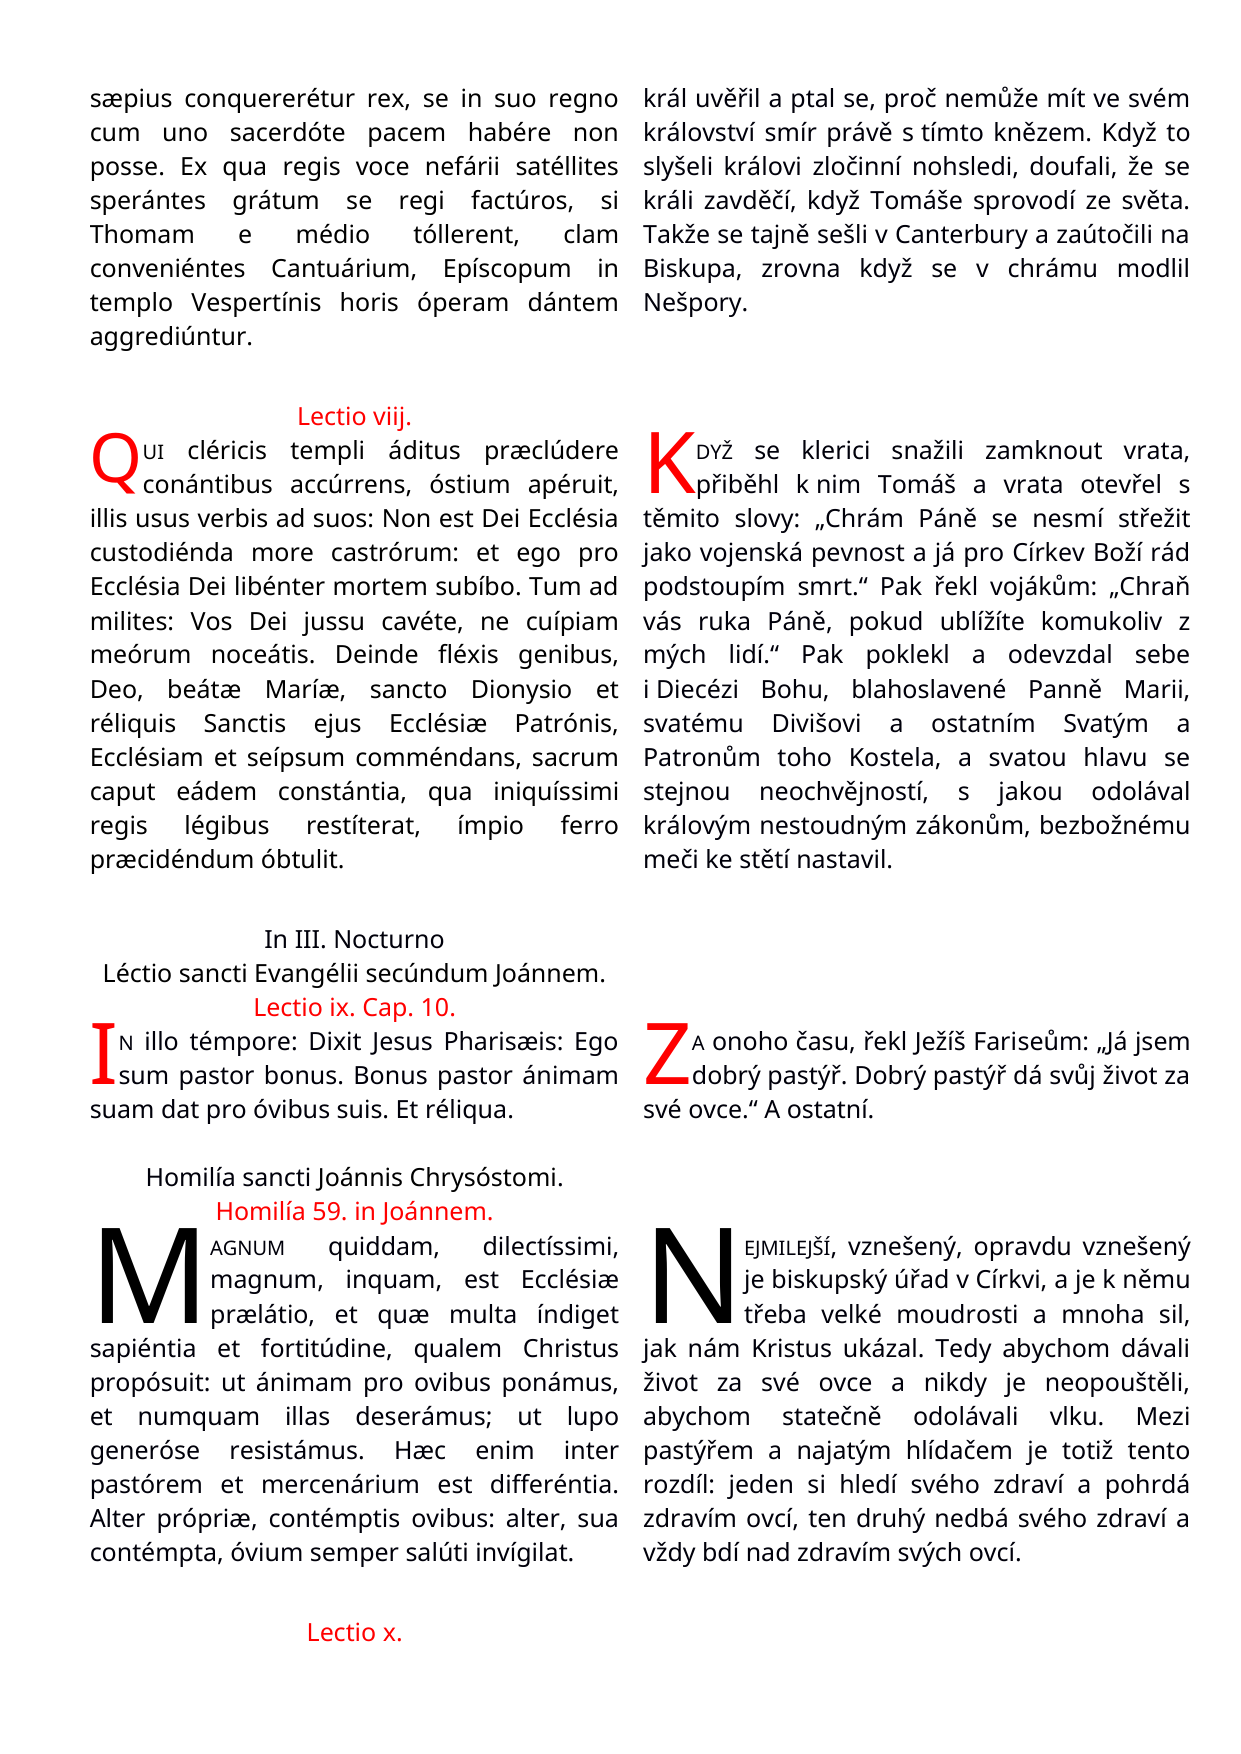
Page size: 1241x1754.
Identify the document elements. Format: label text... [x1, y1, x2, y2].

table_cell král uvěřil a ptal se, proč nemůže mít ve svém království smír právě s tímto knězem. Když to slyšeli královi zločinní nohsledi, doufali, že se králi zavděčí, když Tomáše sprovodí ze světa. Takže se tajně sešli v Canterbury a zaútočili na Biskupa, zrovna když se v chrámu modlil Nešpory. [631, 74, 1203, 393]
table_cell sæpius conquererétur rex, se in suo regno cum uno sacerdóte pacem habére non posse. Ex qua regis voce nefárii satéllites sperántes grátum se regi factúros, si Thomam e médio tóllerent, clam conveniéntes Cantuárium, Epíscopum in templo Vespertínis horis óperam dántem aggrediúntur. [78, 74, 631, 393]
table_cell Za onoho času, řekl Ježíš Fariseům: „Já jsem dobrý pastýř. Dobrý pastýř dá svůj život za své ovce.“ A ostatní. Nejmilejší, vznešený, opravdu vznešený je biskupský úřad v Církvi, a je k němu třeba velké moudrosti a mnoha sil, jak nám Kristus ukázal. Tedy abychom dávali život za své ovce a nikdy je neopouštěli, abychom statečně odolávali vlku. Mezi pastýřem a najatým hlídačem je totiž tento rozdíl: jeden si hledí svého zdraví a pohrdá zdravím ovcí, ten druhý nedbá svého zdraví a vždy bdí nad zdravím svých ovcí. [631, 916, 1203, 1609]
table_cell Lectio x. [78, 1609, 631, 1655]
table_cell [631, 1609, 1203, 1655]
table_cell Lectio viij. Qui cléricis templi áditus præclúdere conántibus accúrrens, óstium apéruit, illis usus verbis ad suos: Non est Dei Ecclésia custodiénda more castrórum: et ego pro Ecclésia Dei libénter mortem subíbo. Tum ad milites: Vos Dei jussu cavéte, ne cuípiam meórum noceátis. Deinde fléxis genibus, Deo, beátæ Maríæ, sancto Dionysio et réliquis Sanctis ejus Ecclésiæ Patrónis, Ecclésiam et seípsum comméndans, sacrum caput eádem constántia, qua iniquíssimi regis légibus restíterat, ímpio ferro præcidéndum óbtulit. [78, 393, 631, 916]
table_cell Když se klerici snažili zamknout vrata, přiběhl k nim Tomáš a vrata otevřel s těmito slovy: „Chrám Páně se nesmí střežit jako vojenská pevnost a já pro Církev Boží rád podstoupím smrt.“ Pak řekl vojákům: „Chraň vás ruka Páně, pokud ublížíte komukoliv z mých lidí.“ Pak poklekl a odevzdal sebe i Diecézi Bohu, blahoslavené Panně Marii, svatému Divišovi a ostatním Svatým a Patronům toho Kostela, a svatou hlavu se stejnou neochvějností, s jakou odolával královým nestoudným zákonům, bezbožnému meči ke stětí nastavil. [631, 393, 1203, 916]
table_cell In III. Nocturno Léctio sancti Evangélii secúndum Joánnem. Lectio ix. Cap. 10. In illo témpore: Dixit Jesus Pharisæis: Ego sum pastor bonus. Bonus pastor ánimam suam dat pro óvibus suis. Et réliqua. Homilía sancti Joánnis Chrysóstomi. Homilía 59. in Joánnem. Magnum quiddam, dilectíssimi, magnum, inquam, est Ecclésiæ prælátio, et quæ multa índiget sapiéntia et fortitúdine, qualem Christus propósuit: ut ánimam pro ovibus ponámus, et numquam illas deserámus; ut lupo generóse resistámus. Hæc enim inter pastórem et mercenárium est differéntia. Alter própriæ, contémptis ovibus: alter, sua contémpta, óvium semper salúti invígilat. [78, 916, 631, 1609]
